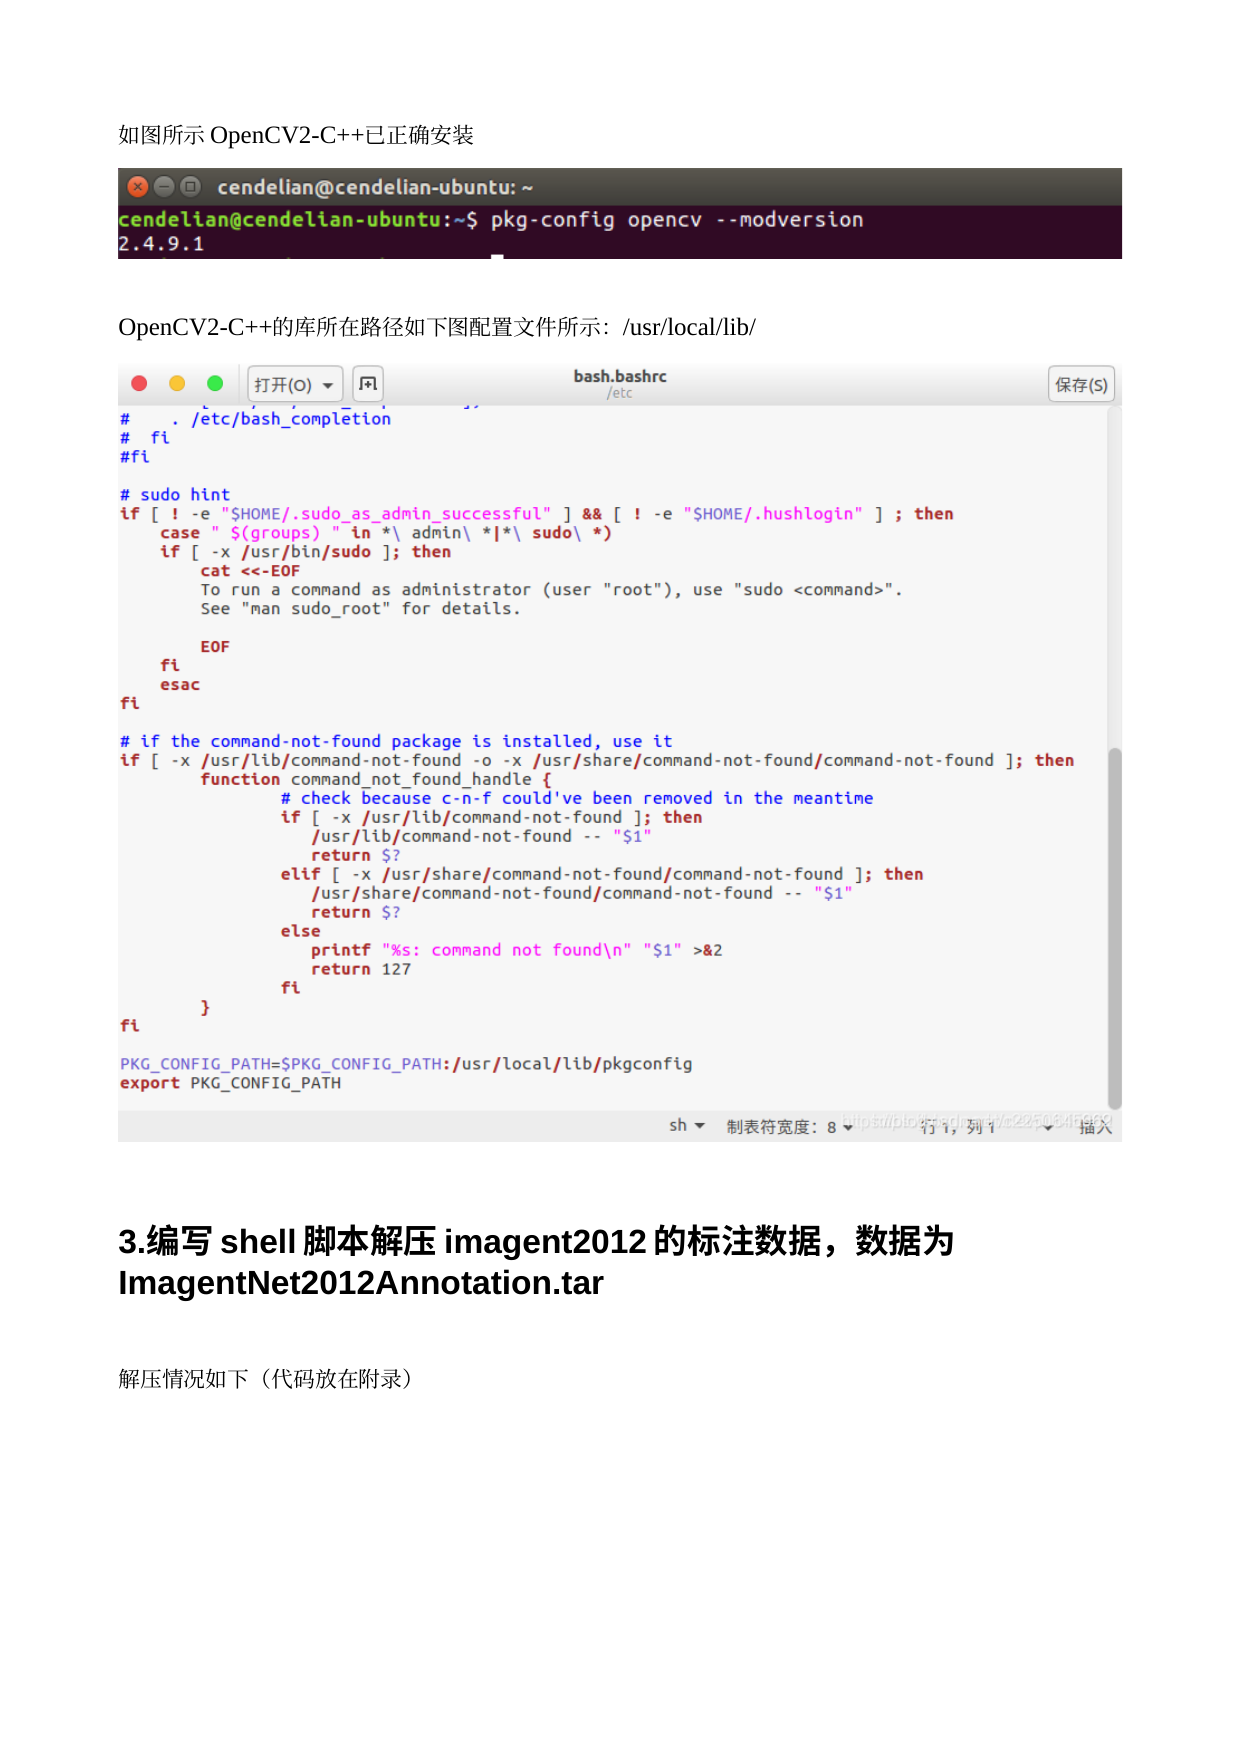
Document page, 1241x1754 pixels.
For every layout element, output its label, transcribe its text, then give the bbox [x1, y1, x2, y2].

picture [118, 361, 1123, 1142]
picture [118, 168, 1123, 259]
text OpenCV2-C++的库所在路径如下图配置文件所示：/usr/local/lib/ [118, 310, 1122, 342]
text 如图所示OpenCV2-C++已正确安装 [118, 118, 1122, 149]
text 解压情况如下（代码放在附录） [118, 1362, 1122, 1393]
subtitle 3.编写shell脚本解压imagent2012的标注数据，数据为ImagentNet2012Annotation.tar [118, 1215, 1122, 1302]
